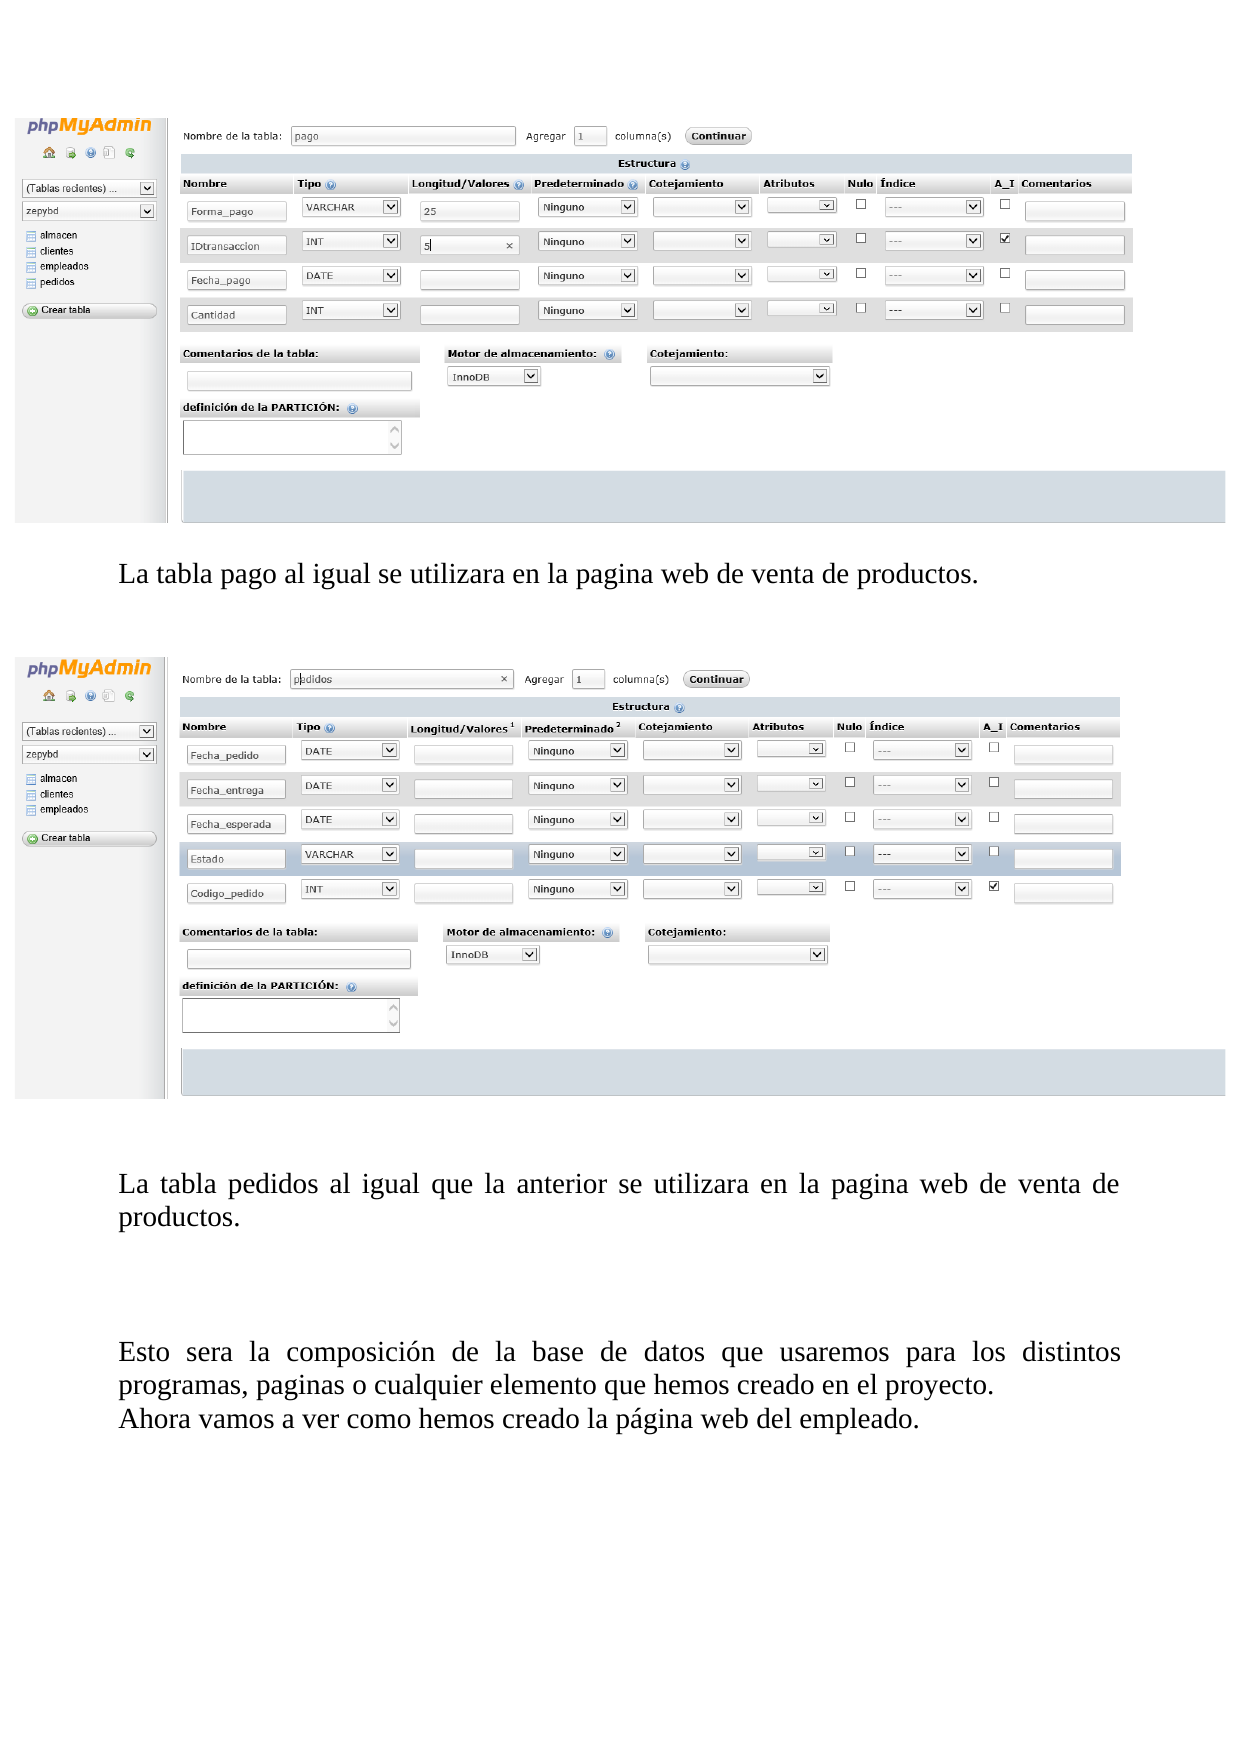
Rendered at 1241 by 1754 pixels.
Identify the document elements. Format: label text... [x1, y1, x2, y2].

text Ahora vamos a ver como hemos creado la página web del empleado. [118, 1401, 1122, 1434]
picture [14, 118, 1226, 523]
picture [14, 657, 1226, 1099]
text La tabla pedidos al igual que la anterior se utilizara en la pagina web de venta de productos. [118, 1166, 1122, 1233]
text Esto sera la composición de la base de datos que usaremos para los distintos programas, paginas o cualquier elemento que hemos creado en el proyecto. [118, 1334, 1122, 1401]
text La tabla pago al igual se utilizara en la pagina web de venta de productos. [118, 556, 1122, 590]
